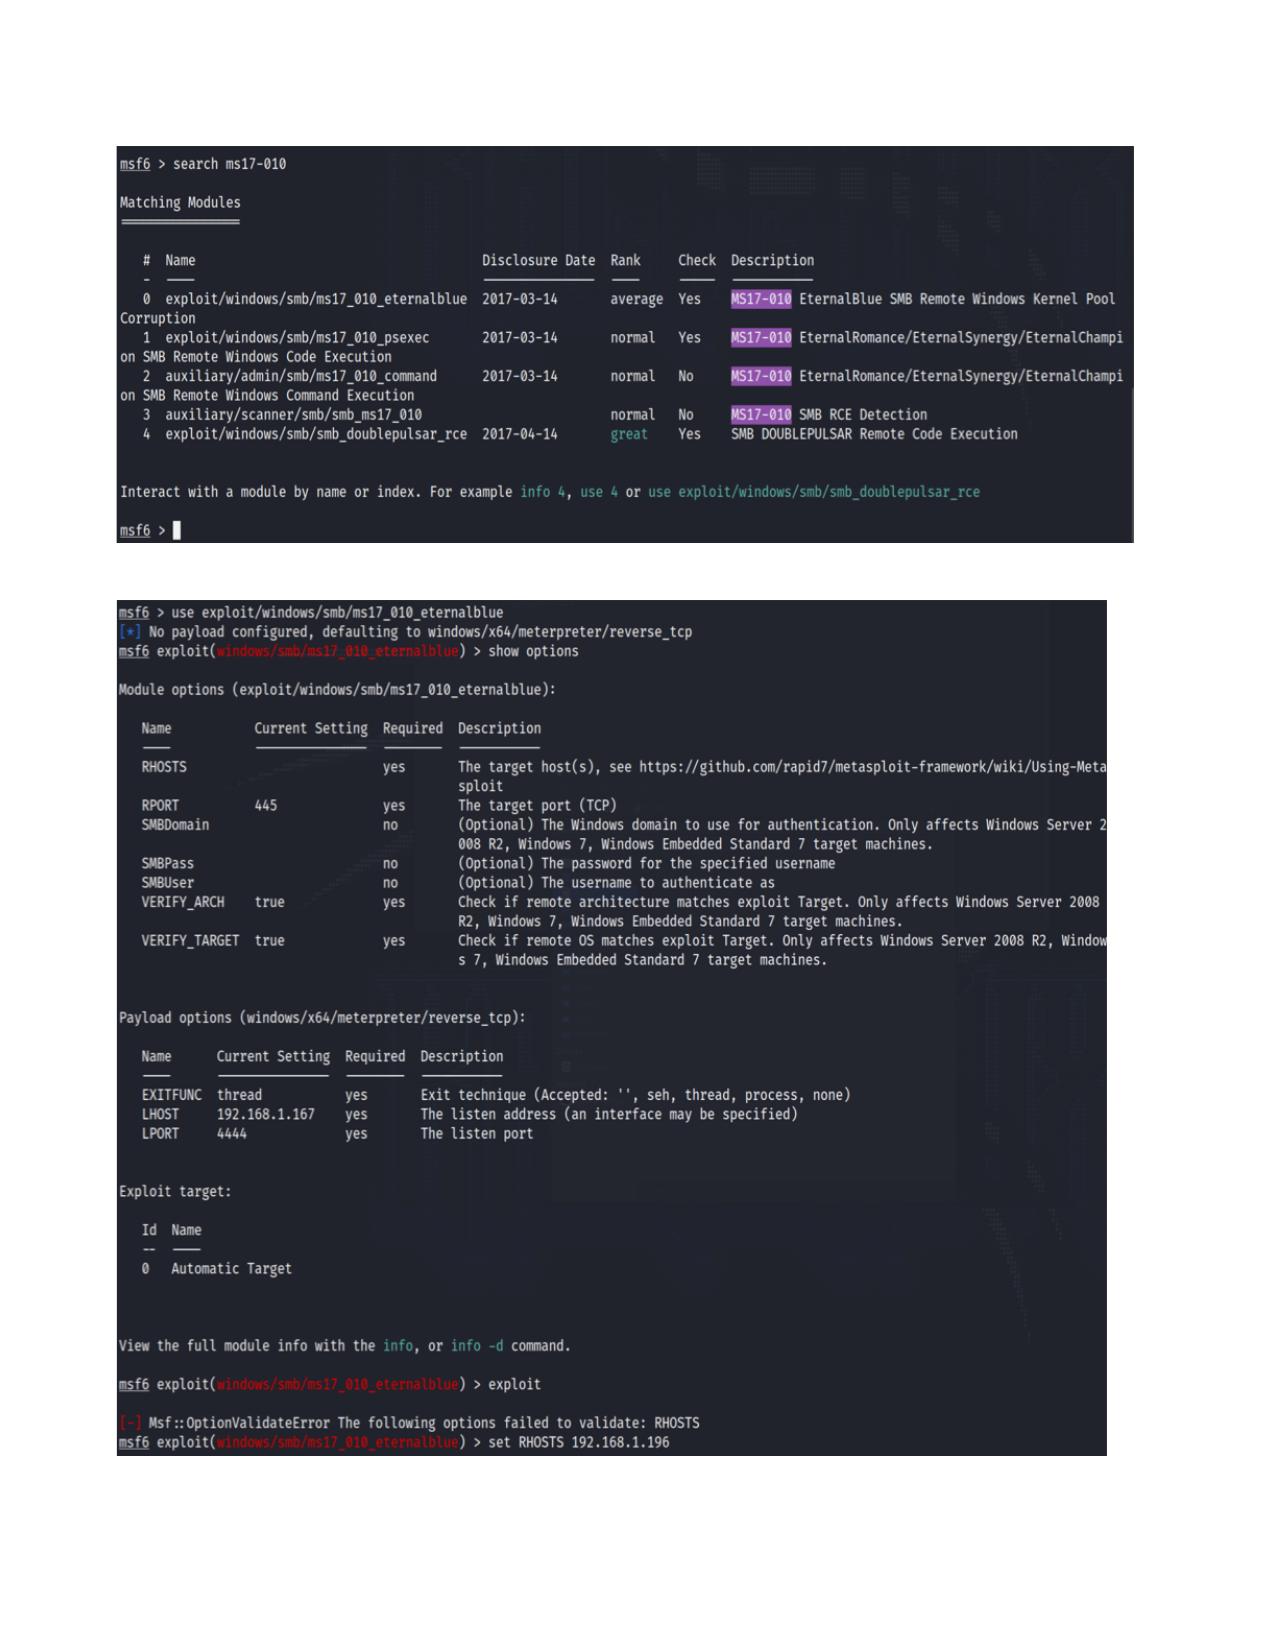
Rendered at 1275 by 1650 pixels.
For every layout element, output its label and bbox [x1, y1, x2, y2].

picture [116, 600, 1108, 1456]
picture [116, 145, 1135, 543]
